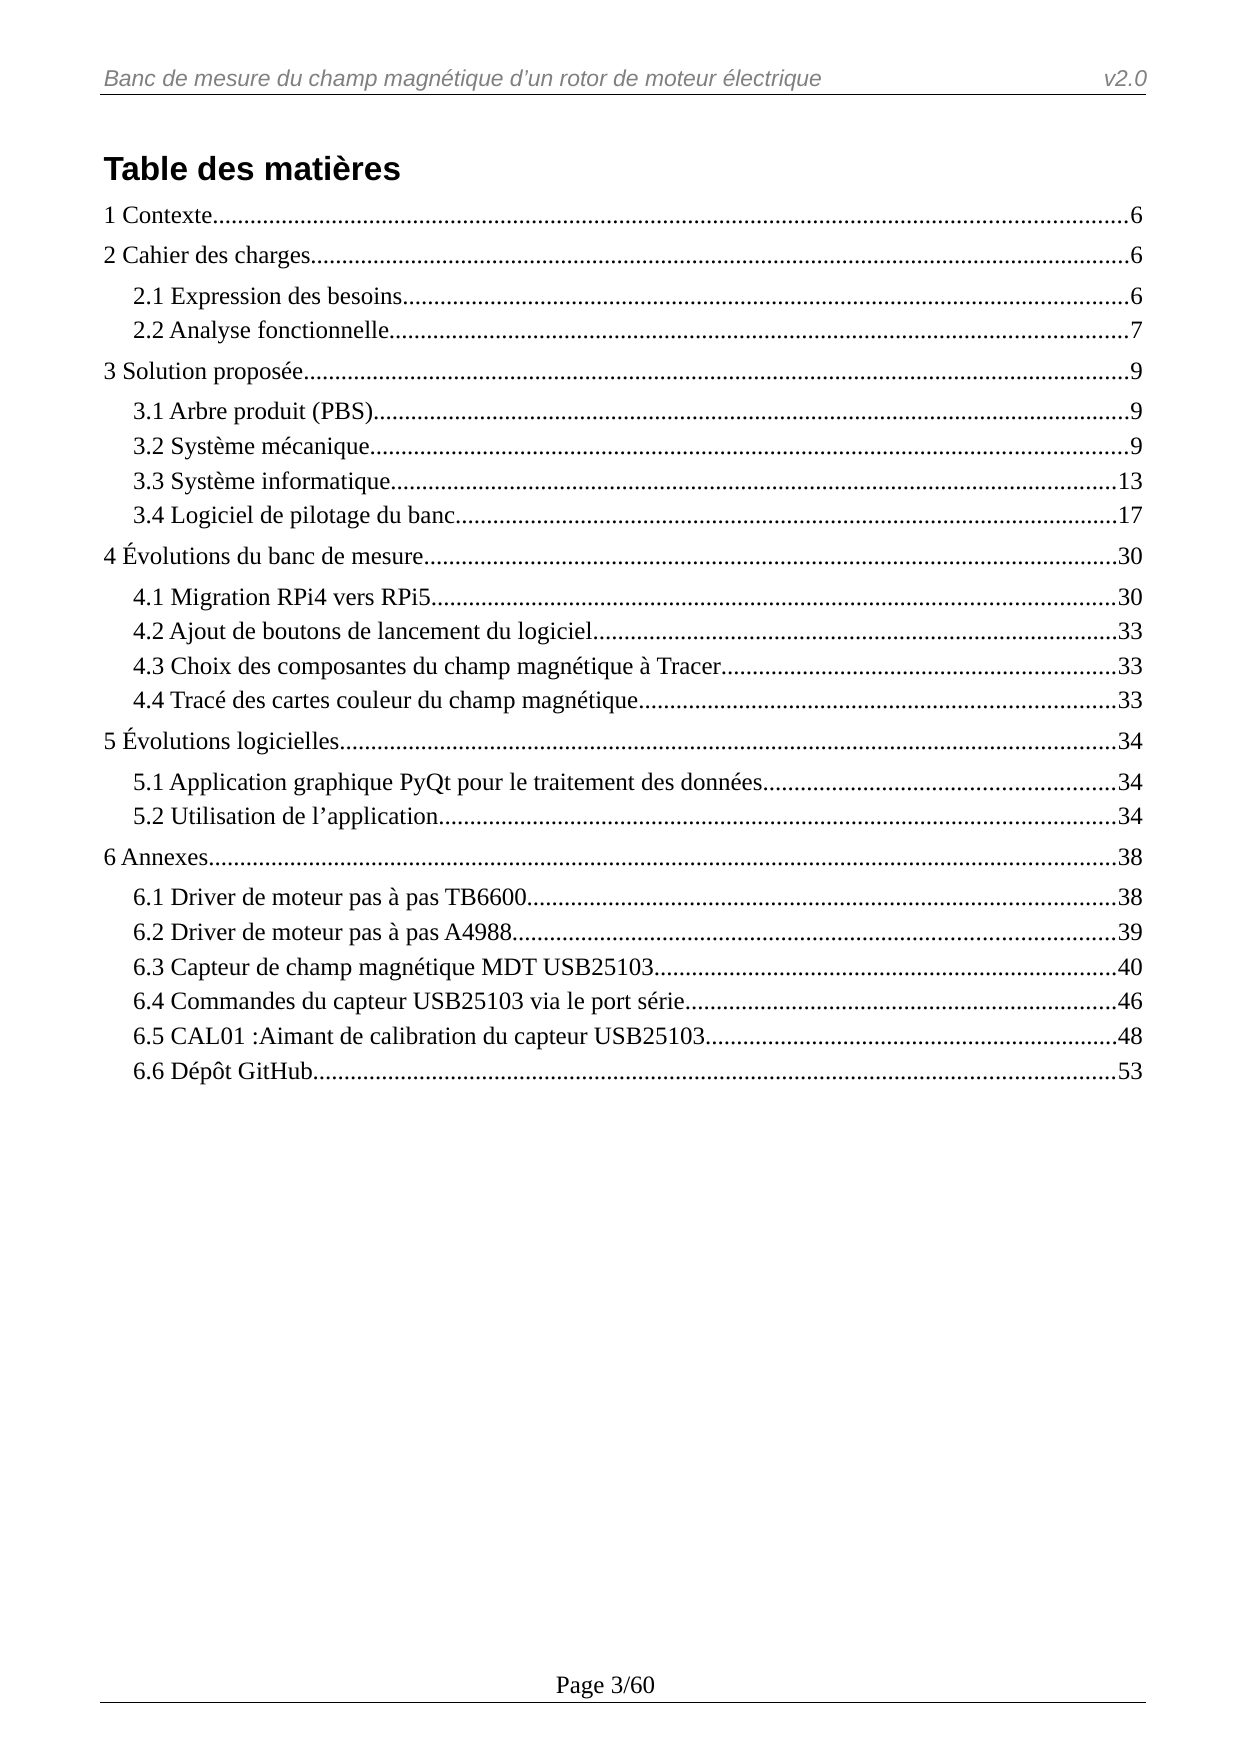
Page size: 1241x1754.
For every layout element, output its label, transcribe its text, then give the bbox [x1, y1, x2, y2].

text 3.2 Système mécanique 9 [133, 431, 1143, 460]
text 4.3 Choix des composantes du champ magnétique à Tracer 33 [133, 651, 1143, 680]
text 3.3 Système informatique 13 [133, 466, 1143, 494]
text 5 Évolutions logicielles 34 [103, 726, 1143, 755]
text 3 Solution proposée 9 [103, 356, 1143, 385]
text 6.5 CAL01 :Aimant de calibration du capteur USB25103 48 [133, 1021, 1143, 1050]
text 6.2 Driver de moteur pas à pas A4988 39 [133, 917, 1143, 946]
text 5.1 Application graphique PyQt pour le traitement des données 34 [133, 767, 1143, 795]
subtitle Table des matières [103, 149, 1143, 187]
text 1 Contexte 6 [103, 200, 1143, 228]
text 5.2 Utilisation de l’application 34 [133, 801, 1143, 830]
text 3.4 Logiciel de pilotage du banc 17 [133, 501, 1143, 529]
text 6.3 Capteur de champ magnétique MDT USB25103 40 [133, 952, 1143, 981]
text 2 Cahier des charges 6 [103, 240, 1143, 269]
text 4.2 Ajout de boutons de lancement du logiciel 33 [133, 616, 1143, 645]
text 3.1 Arbre produit (PBS) 9 [133, 396, 1143, 425]
text 4.4 Tracé des cartes couleur du champ magnétique 33 [133, 686, 1143, 714]
text 6.1 Driver de moteur pas à pas TB6600 38 [133, 882, 1143, 911]
text 4 Évolutions du banc de mesure 30 [103, 541, 1143, 570]
text 4.1 Migration RPi4 vers RPi5 30 [133, 582, 1143, 610]
text 2.2 Analyse fonctionnelle 7 [133, 315, 1143, 344]
text 6.4 Commandes du capteur USB25103 via le port série 46 [133, 986, 1143, 1015]
text 2.1 Expression des besoins 6 [133, 281, 1143, 309]
text 6 Annexes 38 [103, 842, 1143, 871]
text 6.6 Dépôt GitHub 53 [133, 1056, 1143, 1084]
